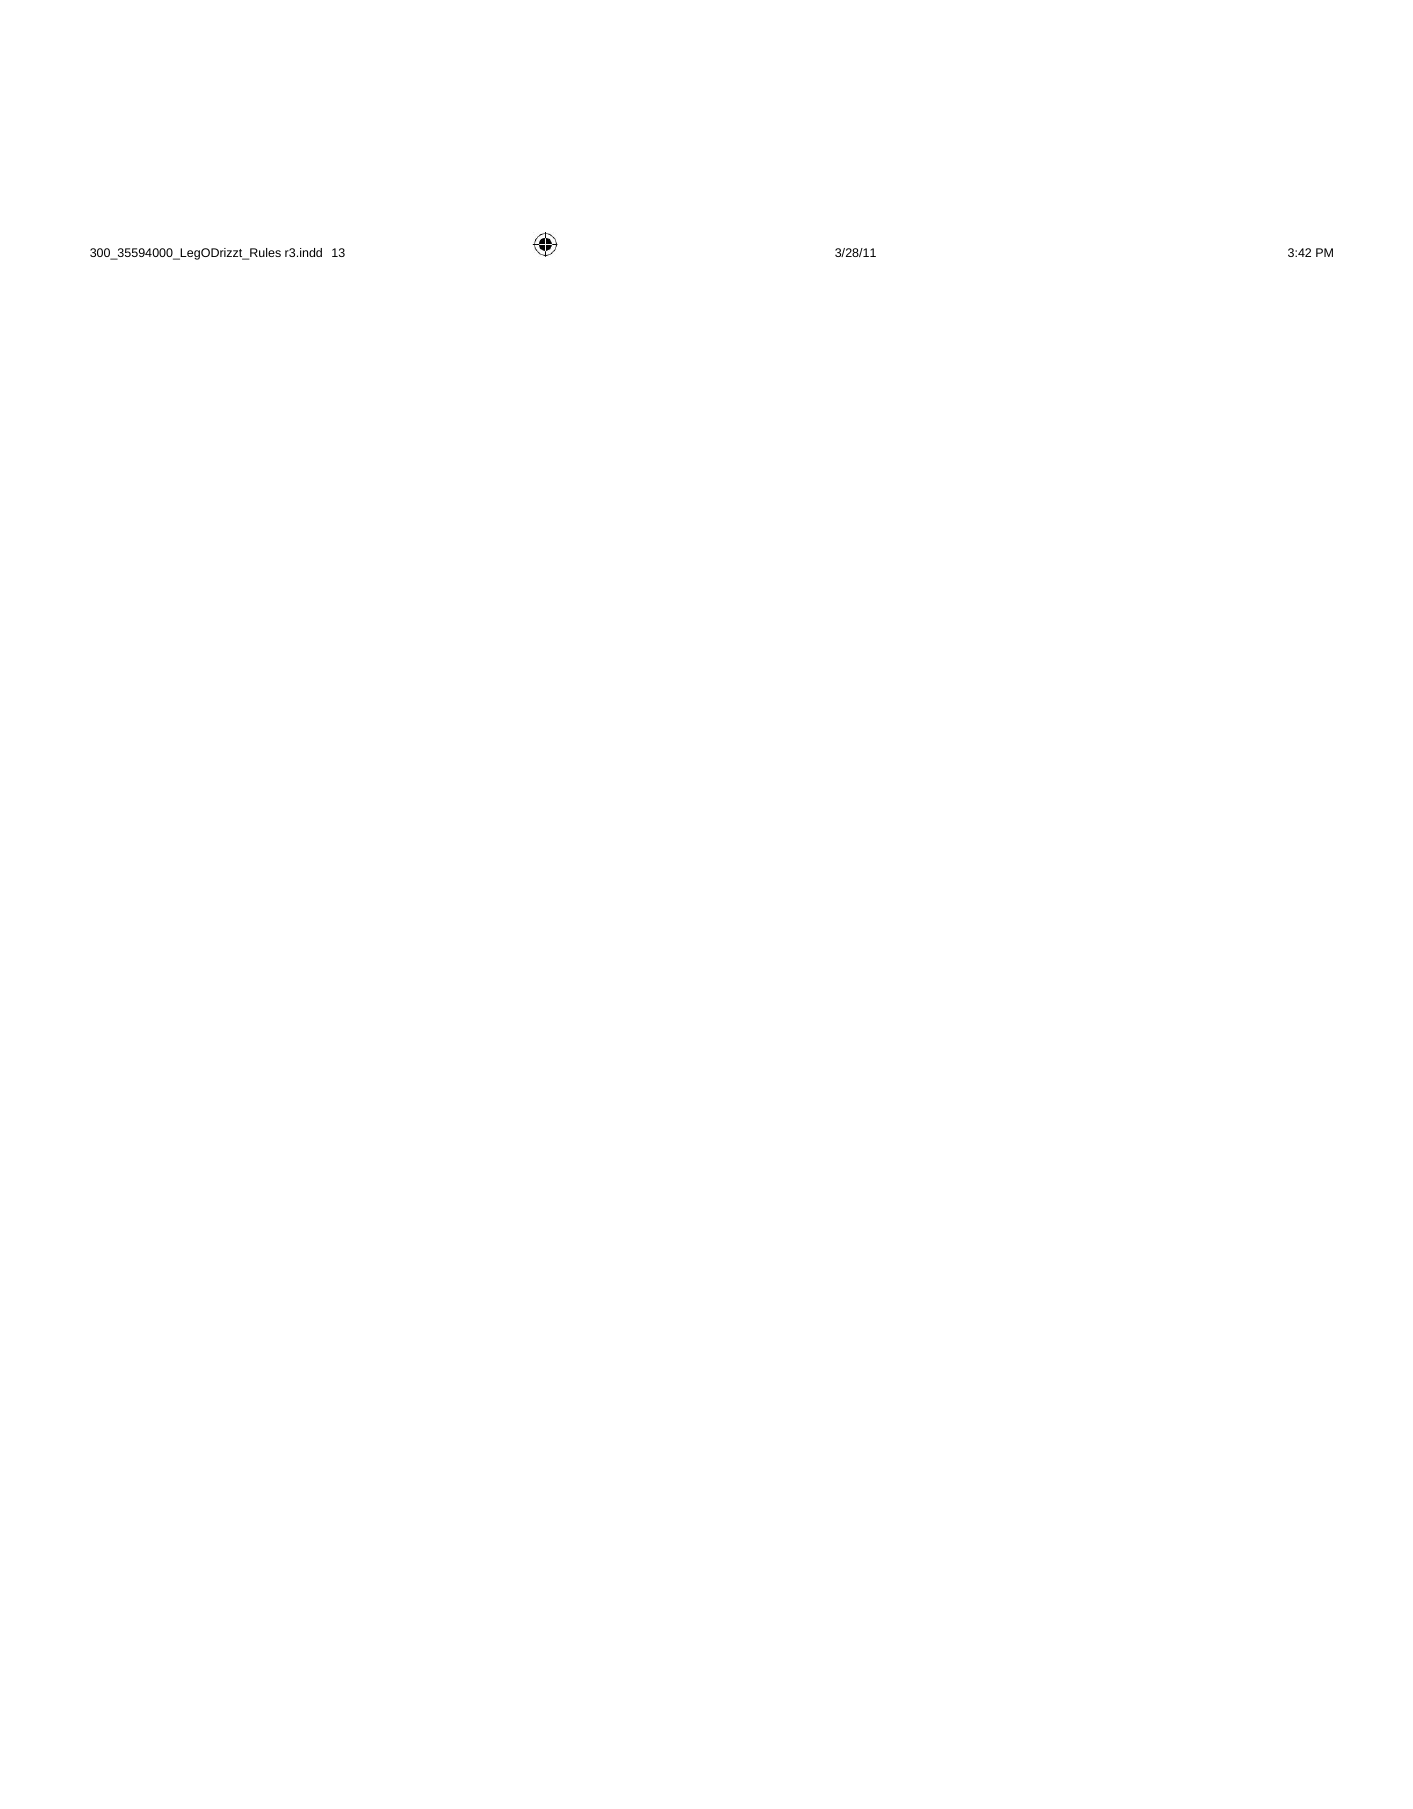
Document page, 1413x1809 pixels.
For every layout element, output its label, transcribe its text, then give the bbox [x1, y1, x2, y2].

picture [532, 232, 558, 257]
text 300_35594000_LegODrizzt_Rules r3.indd 13 3/28/11 3:42 PM [89, 232, 1337, 259]
